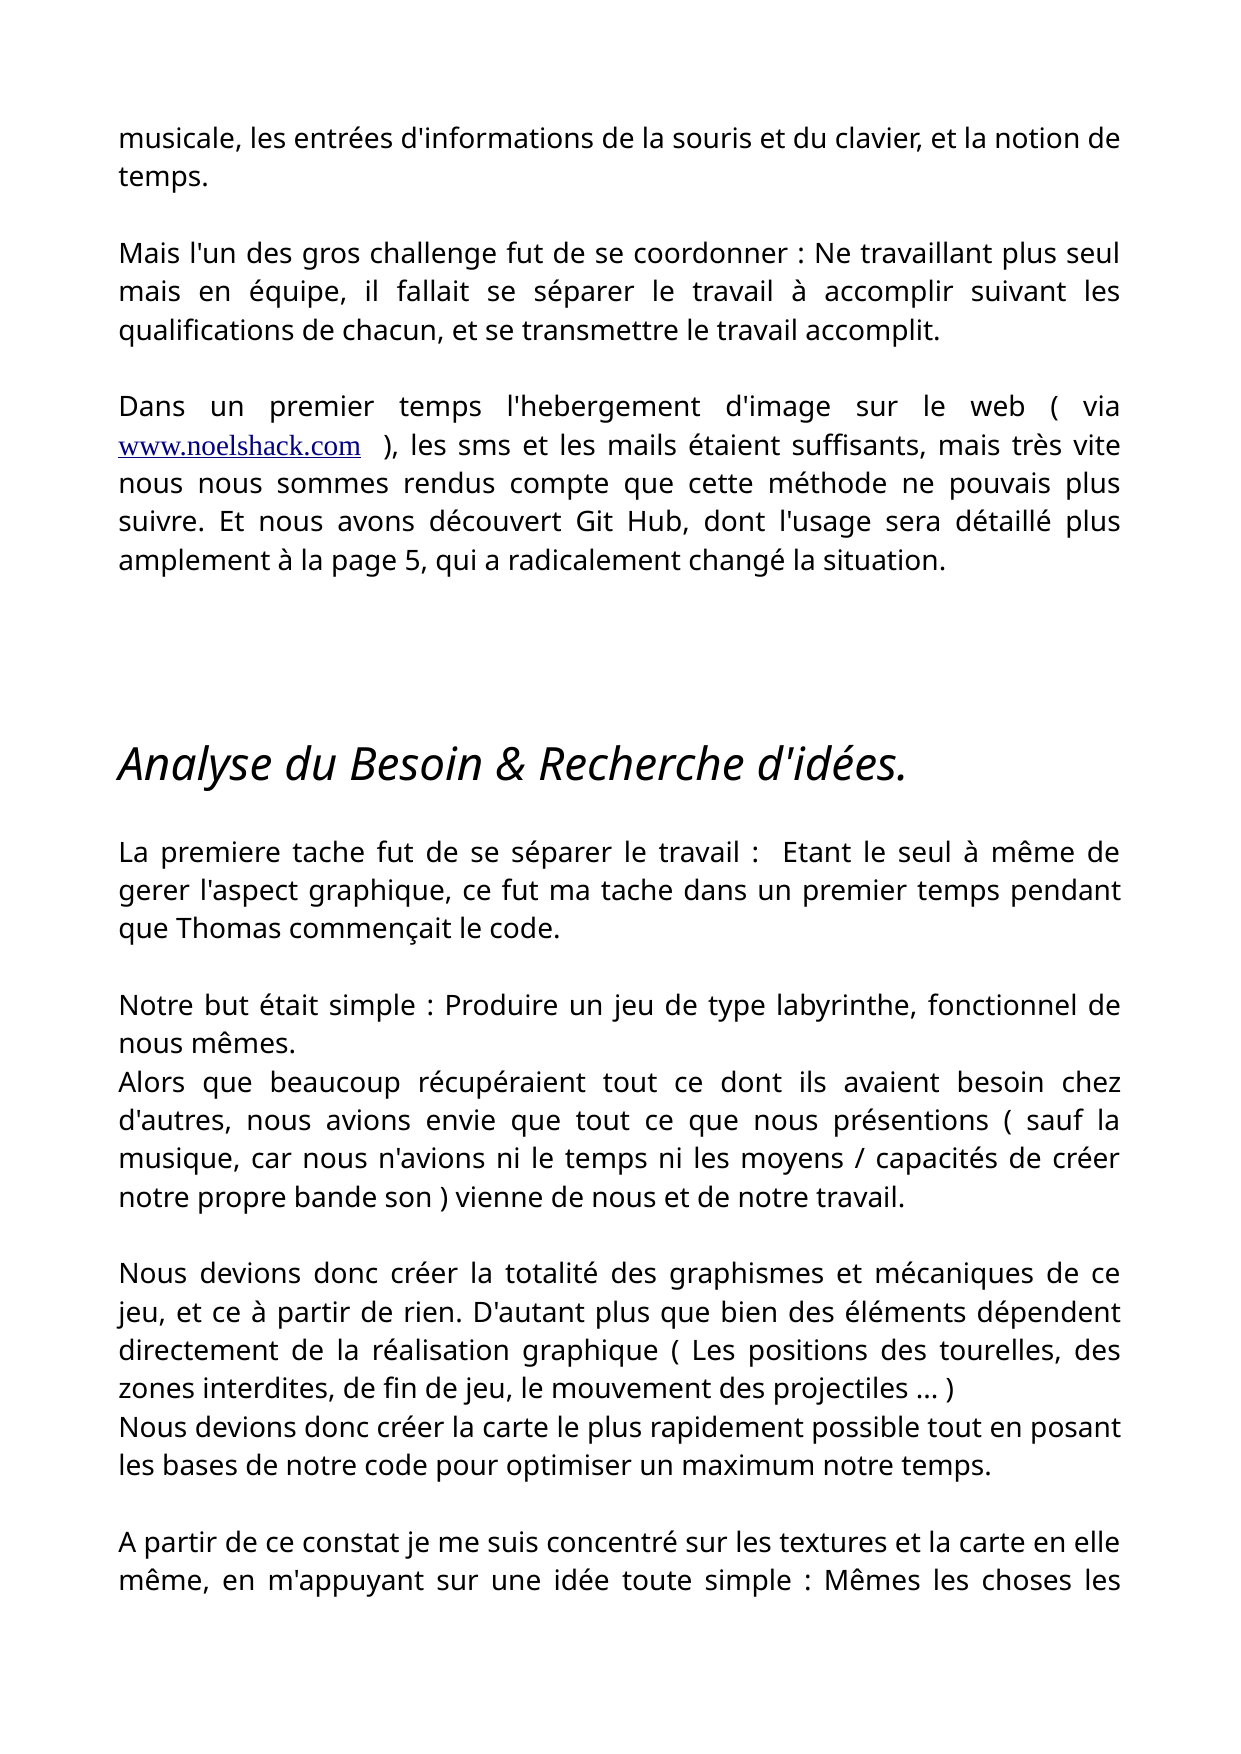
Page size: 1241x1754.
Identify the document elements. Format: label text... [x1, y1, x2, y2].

text A partir de ce constat je me suis concentré sur les textures et la carte en elle même, en m'appuyant sur une idée toute simple : Mêmes les choses les [118, 1522, 1122, 1599]
text Nous devions donc créer la carte le plus rapidement possible tout en posant les bases de notre code pour optimiser un maximum notre temps. [118, 1407, 1122, 1484]
text musicale, les entrées d'informations de la souris et du clavier, et la notion de temps. [118, 118, 1122, 195]
text Notre but était simple : Produire un jeu de type labyrinthe, fonctionnel de nous mêmes. [118, 986, 1122, 1062]
text La premiere tache fut de se séparer le travail : Etant le seul à même de gerer l'aspect graphique, ce fut ma tache dans un premier temps pendant que Thomas commençait le code. [118, 832, 1122, 947]
text Alors que beaucoup récupéraient tout ce dont ils avaient besoin chez d'autres, nous avions envie que tout ce que nous présentions ( sauf la musique, car nous n'avions ni le temps ni les moyens / capacités de créer notre propre bande son ) vienne de nous et de notre travail. [118, 1062, 1122, 1216]
text Analyse du Besoin & Recherche d'idées. [118, 731, 1122, 794]
text Dans un premier temps l'hebergement d'image sur le web ( via www.noelshack.com ), les sms et les mails étaient suffisants, mais très vite nous nous sommes rendus compte que cette méthode ne pouvais plus suivre. Et nous avons découvert Git Hub, dont l'usage sera détaillé plus amplement à la page 5, qui a radicalement changé la situation. [118, 386, 1122, 578]
text Mais l'un des gros challenge fut de se coordonner : Ne travaillant plus seul mais en équipe, il fallait se séparer le travail à accomplir suivant les qualifications de chacun, et se transmettre le travail accomplit. [118, 233, 1122, 348]
text Nous devions donc créer la totalité des graphismes et mécaniques de ce jeu, et ce à partir de rien. D'autant plus que bien des éléments dépendent directement de la réalisation graphique ( Les positions des tourelles, des zones interdites, de fin de jeu, le mouvement des projectiles ... ) [118, 1254, 1122, 1407]
